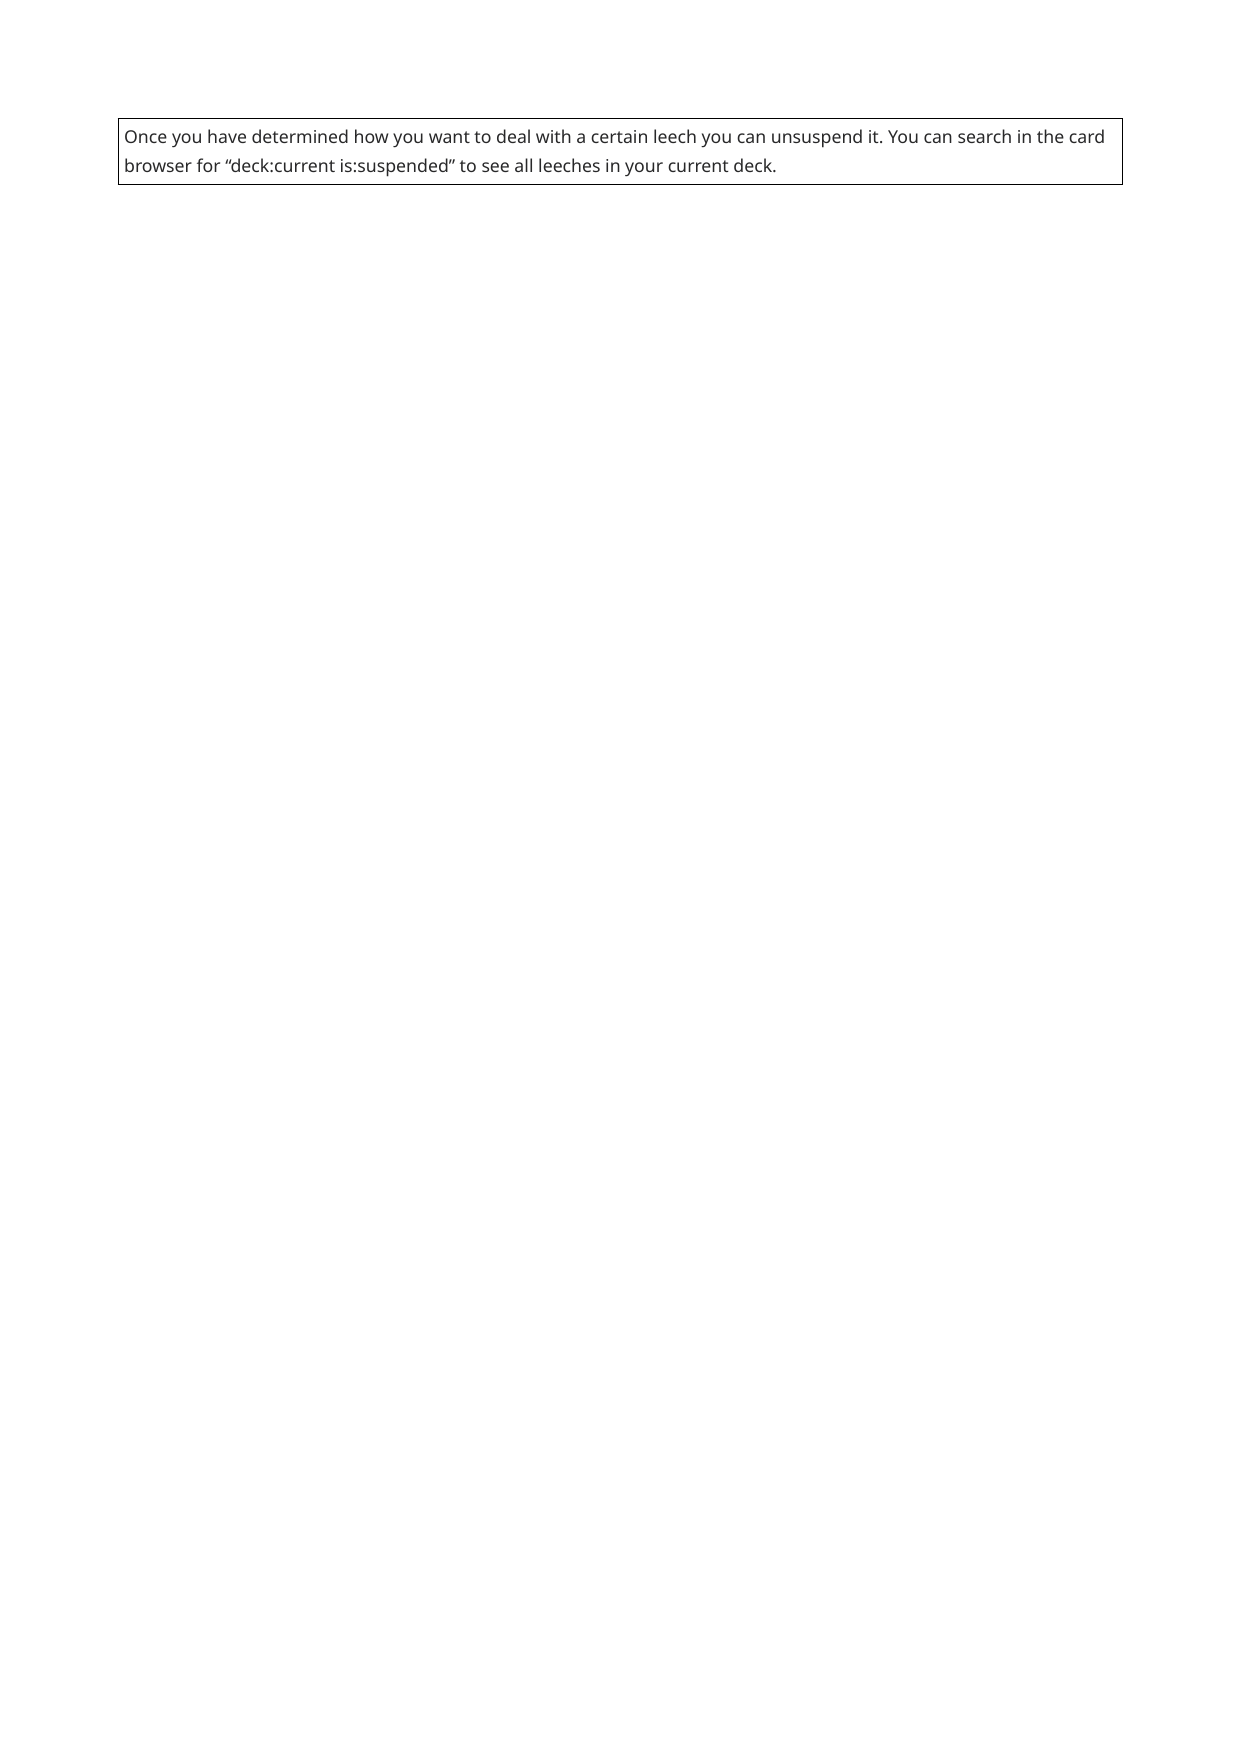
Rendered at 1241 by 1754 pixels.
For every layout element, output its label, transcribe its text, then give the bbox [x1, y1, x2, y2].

table_cell Once you have determined how you want to deal with a certain leech you can unsuspend it. You can search in the card browser for “deck:current is:suspended” to see all leeches in your current deck. [119, 119, 1122, 184]
